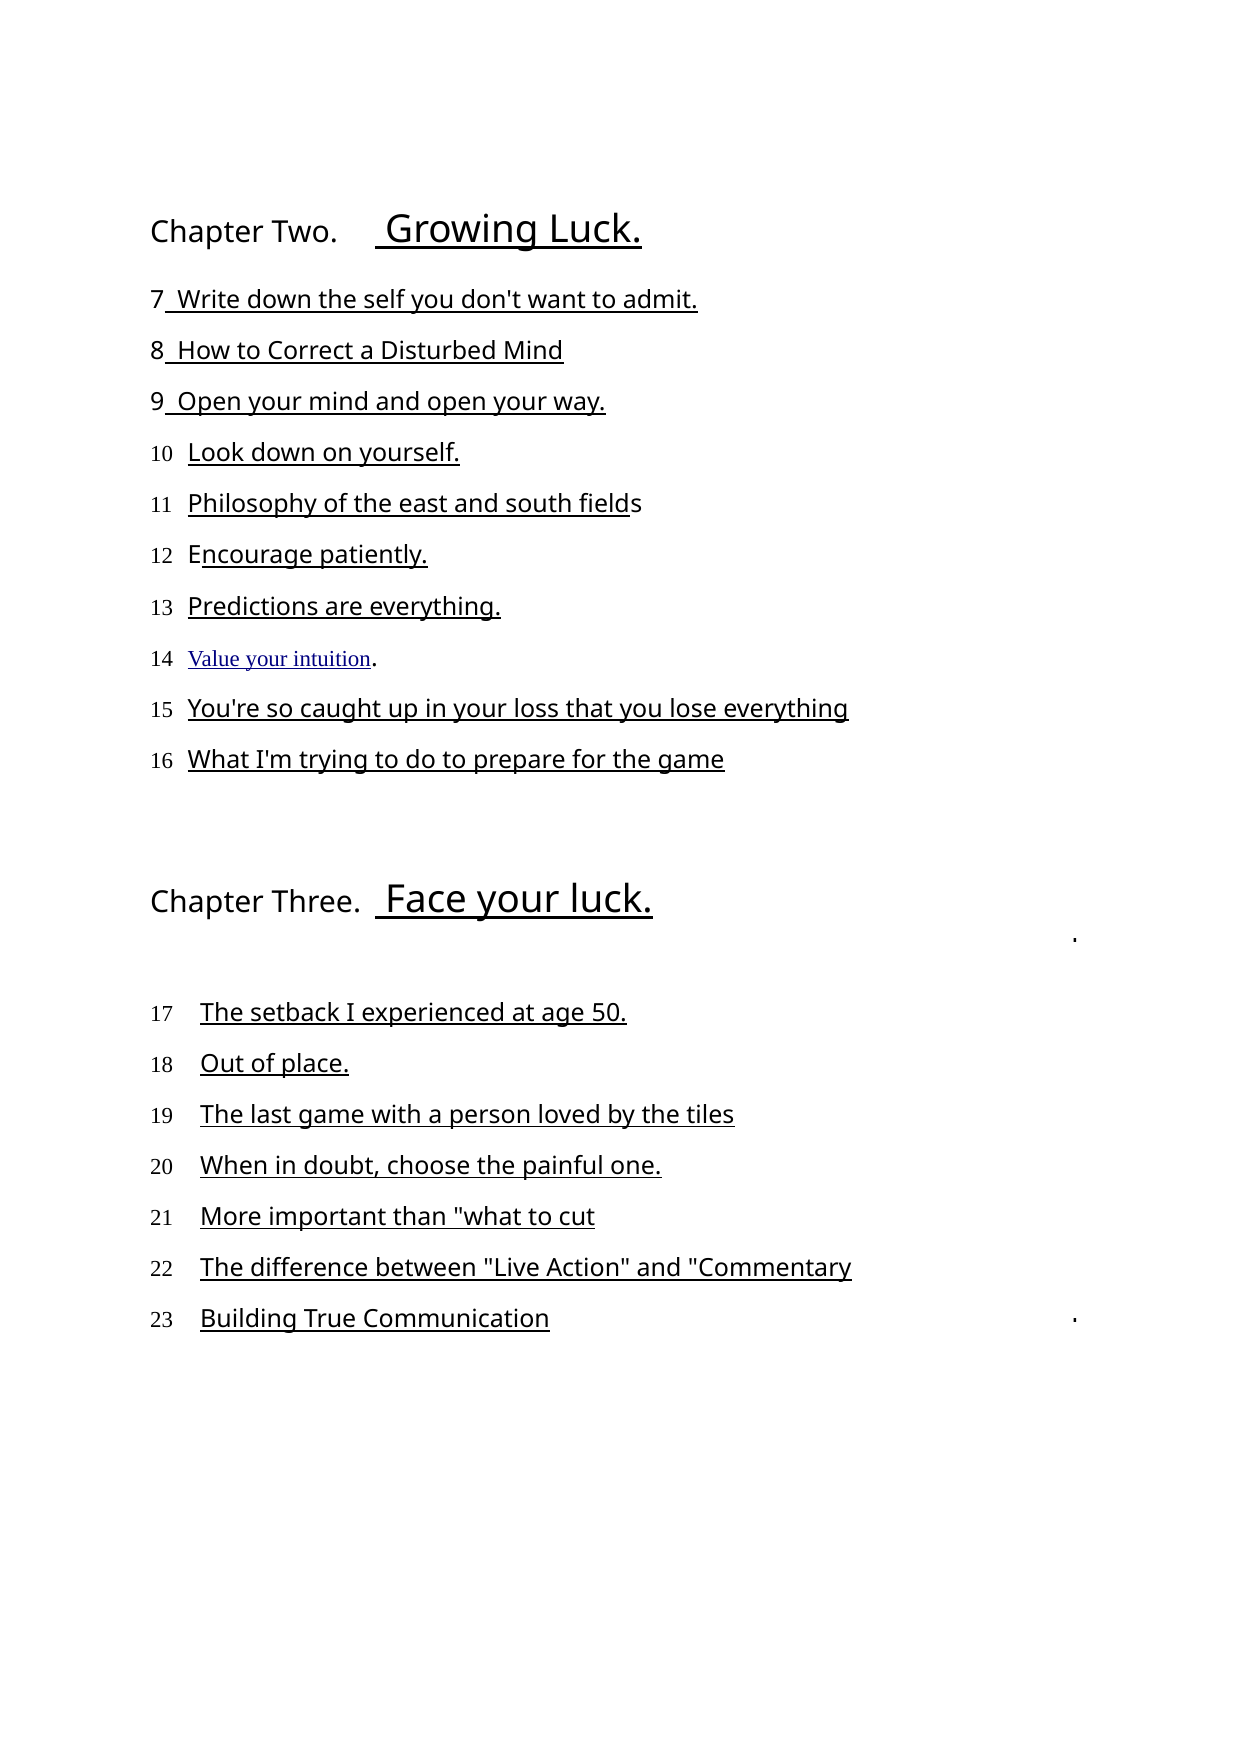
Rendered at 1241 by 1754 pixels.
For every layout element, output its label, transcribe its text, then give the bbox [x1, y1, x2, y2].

list You're so caught up in your loss that you lose everything [150, 690, 1090, 724]
list The last game with a person loved by the tiles [150, 1097, 1090, 1131]
list The setback I experienced at age 50. [150, 994, 1090, 1029]
list Look down on yourself. [150, 435, 1090, 469]
list Predictions are everything. [150, 588, 1090, 622]
list The difference between "Live Action" and "Commentary [150, 1250, 1090, 1284]
list Value your intuition. [150, 639, 1090, 673]
list More important than "what to cut [150, 1199, 1090, 1233]
text 8 How to Correct a Disturbed Mind [150, 333, 1090, 367]
list Philosophy of the east and south fields [150, 486, 1090, 520]
list Building True Communication [150, 1301, 1090, 1335]
list What I'm trying to do to prepare for the game [150, 741, 1090, 775]
text 9 Open your mind and open your way. [150, 384, 1090, 418]
list Out of place. [150, 1046, 1090, 1080]
list Encourage patiently. [150, 537, 1090, 571]
text 7 Write down the self you don't want to admit. [150, 282, 1090, 316]
list When in doubt, choose the painful one. [150, 1148, 1090, 1182]
text Chapter Two. Growing Luck. [150, 212, 1090, 251]
text Chapter Three. Face your luck. [150, 882, 1090, 921]
